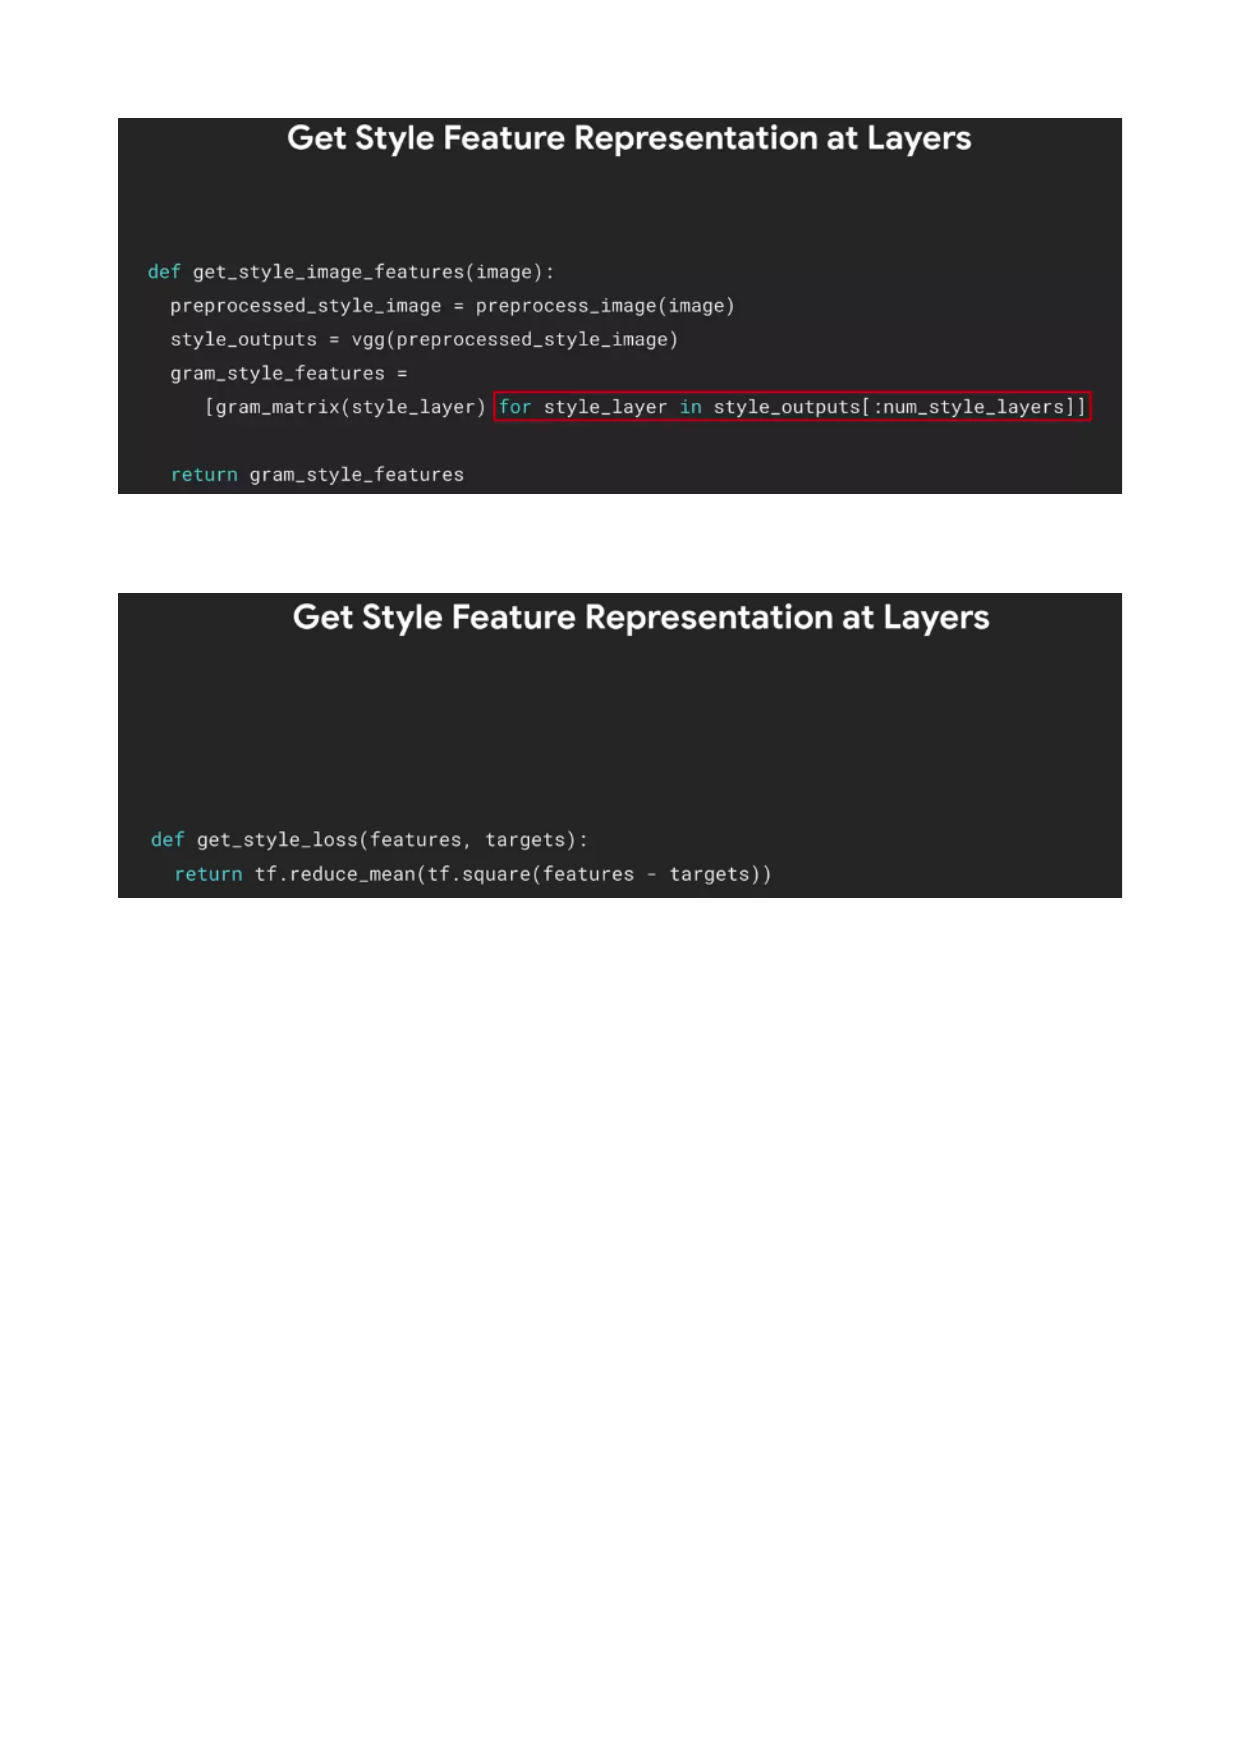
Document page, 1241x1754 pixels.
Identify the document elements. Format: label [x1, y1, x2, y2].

picture [118, 593, 1123, 898]
picture [118, 118, 1123, 494]
